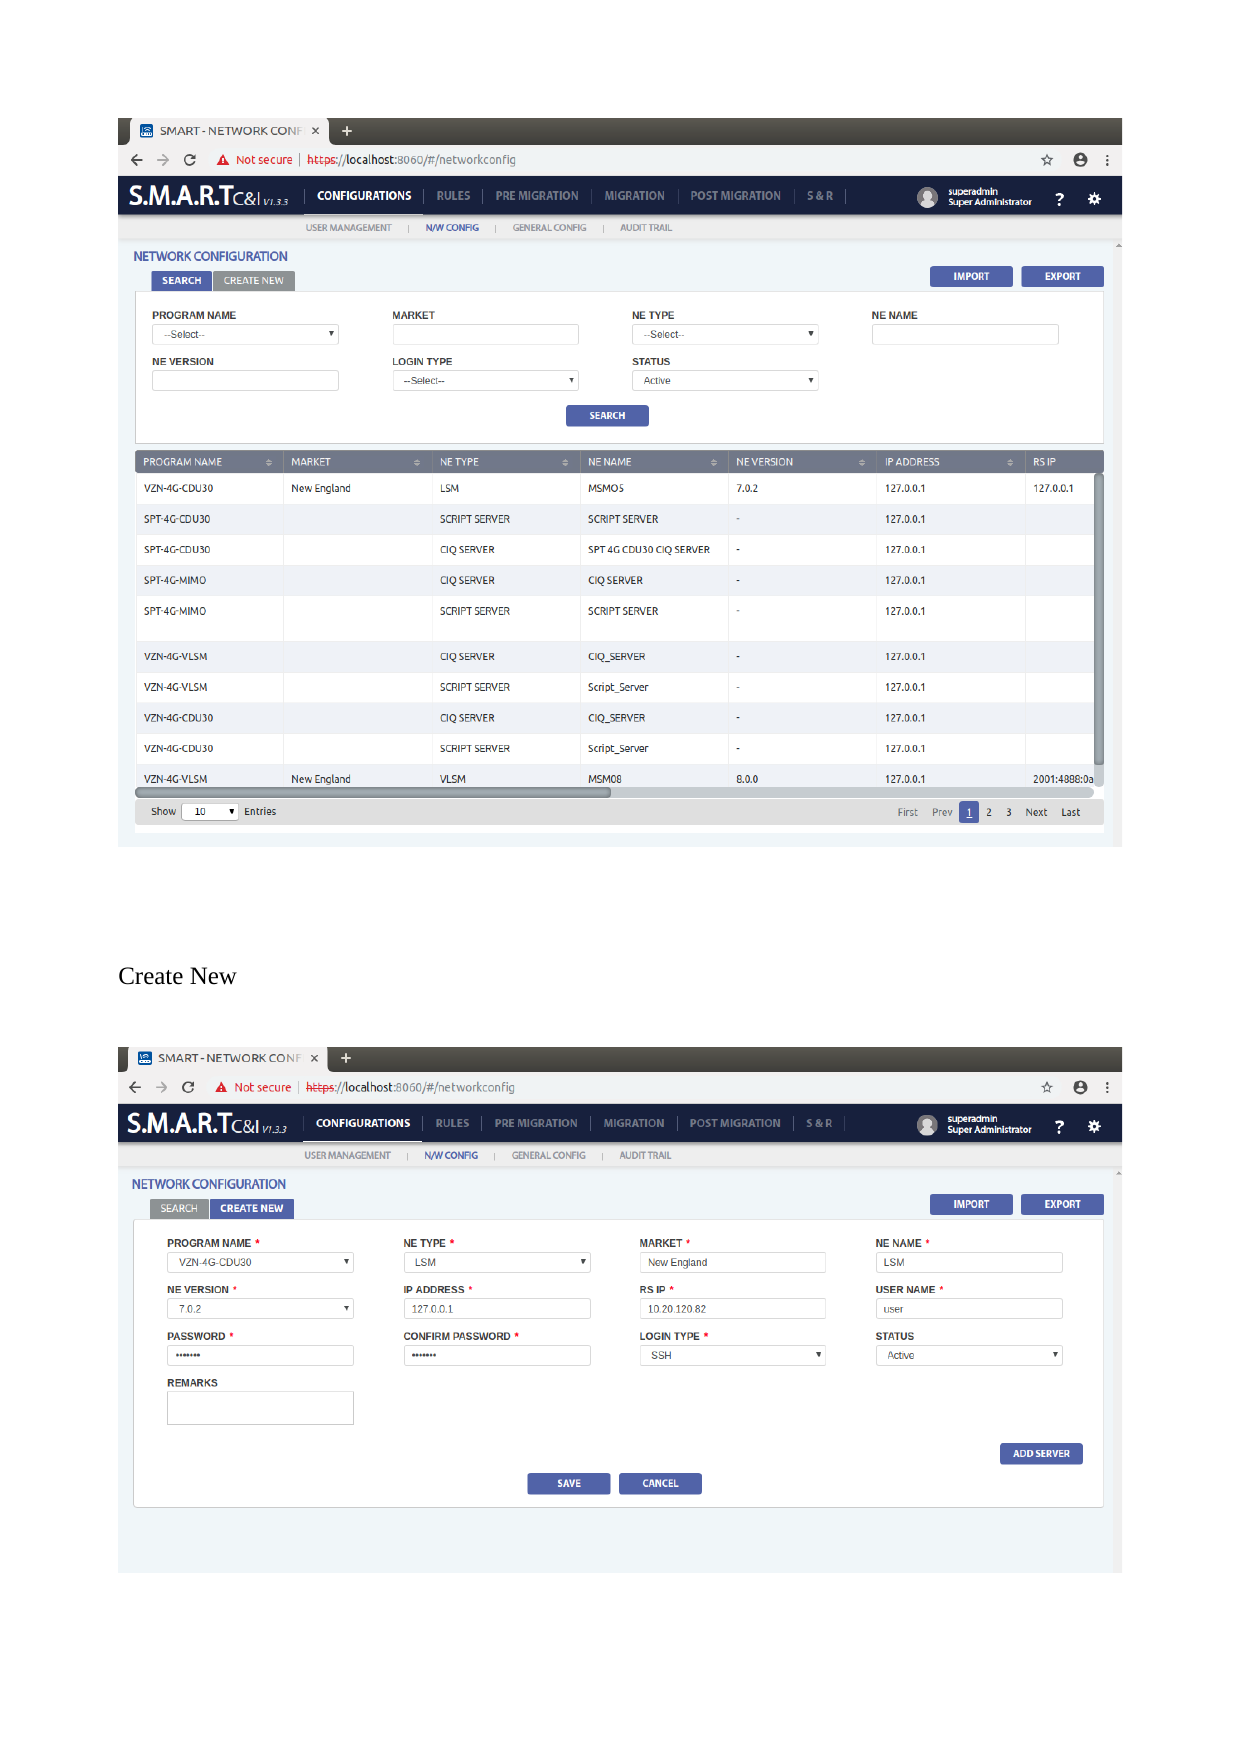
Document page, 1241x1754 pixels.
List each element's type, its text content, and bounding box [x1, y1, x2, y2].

text Create New [118, 961, 1122, 990]
picture [118, 118, 1123, 847]
picture [118, 1047, 1123, 1573]
